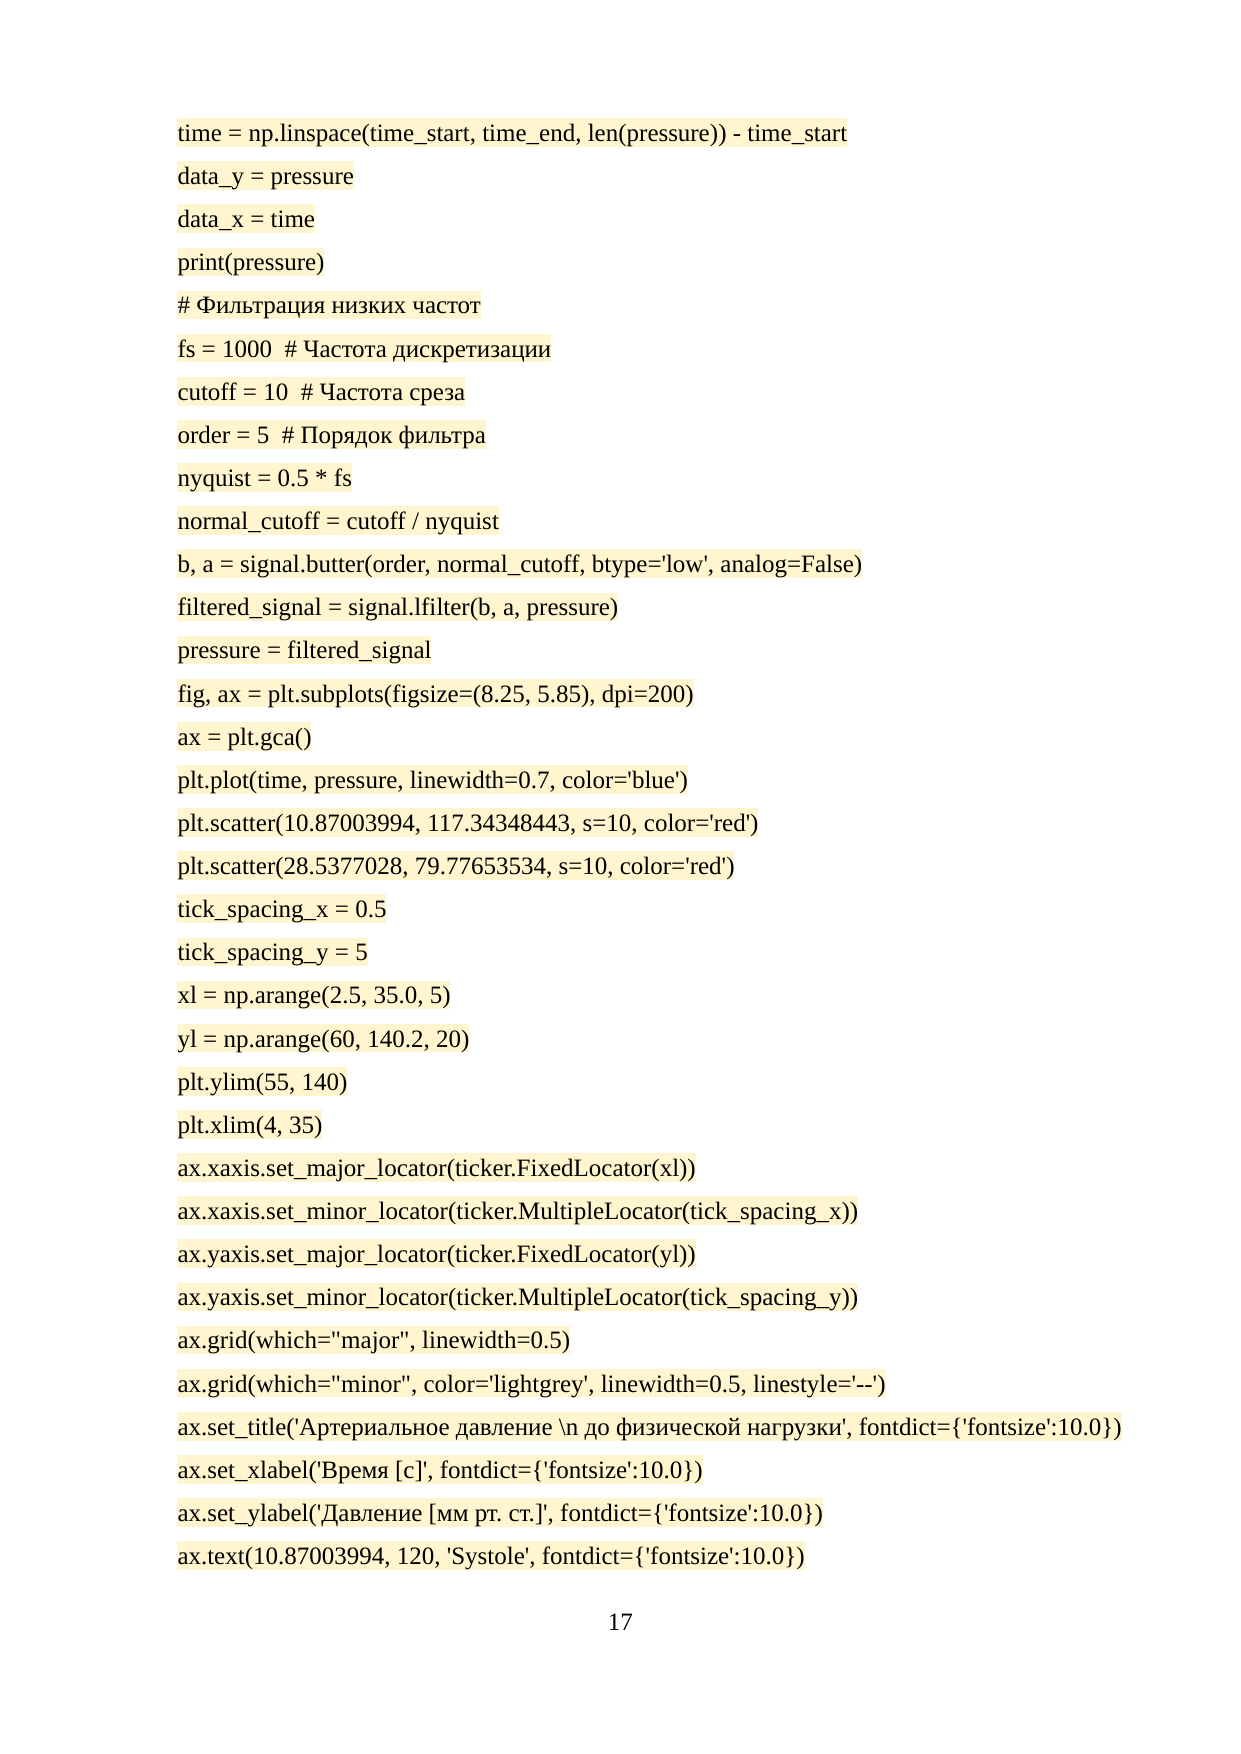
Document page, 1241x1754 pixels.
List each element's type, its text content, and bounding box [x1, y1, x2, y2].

text ax.yaxis.set_minor_locator(ticker.MultipleLocator(tick_spacing_y)) [118, 1282, 1122, 1311]
text ax.text(10.87003994, 120, 'Systole', fontdict={'fontsize':10.0}) [118, 1541, 1122, 1570]
text plt.ylim(55, 140) [118, 1067, 1122, 1096]
text yl = np.arange(60, 140.2, 20) [118, 1024, 1122, 1052]
text ax.grid(which="major", linewidth=0.5) [118, 1326, 1122, 1354]
text ax.set_title('Артериальное давление \n до физической нагрузки', fontdict={'fontsize':10.0}) [118, 1412, 1122, 1441]
text plt.scatter(28.5377028, 79.77653534, s=10, color='red') [118, 851, 1122, 880]
text ax = plt.gca() [118, 722, 1122, 751]
text data_x = time [118, 204, 1122, 233]
text cutoff = 10 # Частота среза [118, 377, 1122, 406]
text time = np.linspace(time_start, time_end, len(pressure)) - time_start [118, 118, 1122, 147]
text print(pressure) [118, 247, 1122, 276]
text plt.scatter(10.87003994, 117.34348443, s=10, color='red') [118, 808, 1122, 837]
text fig, ax = plt.subplots(figsize=(8.25, 5.85), dpi=200) [118, 679, 1122, 707]
text normal_cutoff = cutoff / nyquist [118, 506, 1122, 535]
text pressure = filtered_signal [118, 636, 1122, 664]
text ax.set_ylabel('Давление [мм рт. ст.]', fontdict={'fontsize':10.0}) [118, 1498, 1122, 1527]
text ax.yaxis.set_major_locator(ticker.FixedLocator(yl)) [118, 1239, 1122, 1268]
text filtered_signal = signal.lfilter(b, a, pressure) [118, 592, 1122, 621]
text nyquist = 0.5 * fs [118, 463, 1122, 492]
text plt.xlim(4, 35) [118, 1110, 1122, 1139]
text ax.xaxis.set_major_locator(ticker.FixedLocator(xl)) [118, 1153, 1122, 1182]
text # Фильтрация низких частот [118, 291, 1122, 319]
text ax.grid(which="minor", color='lightgrey', linewidth=0.5, linestyle='--') [118, 1369, 1122, 1397]
text fs = 1000 # Частота дискретизации [118, 334, 1122, 362]
text xl = np.arange(2.5, 35.0, 5) [118, 981, 1122, 1009]
text data_y = pressure [118, 161, 1122, 190]
text tick_spacing_x = 0.5 [118, 894, 1122, 923]
text ax.xaxis.set_minor_locator(ticker.MultipleLocator(tick_spacing_x)) [118, 1196, 1122, 1225]
text plt.plot(time, pressure, linewidth=0.7, color='blue') [118, 765, 1122, 794]
text b, a = signal.butter(order, normal_cutoff, btype='low', analog=False) [118, 549, 1122, 578]
text tick_spacing_y = 5 [118, 937, 1122, 966]
text order = 5 # Порядок фильтра [118, 420, 1122, 449]
text ax.set_xlabel('Время [c]', fontdict={'fontsize':10.0}) [118, 1455, 1122, 1484]
